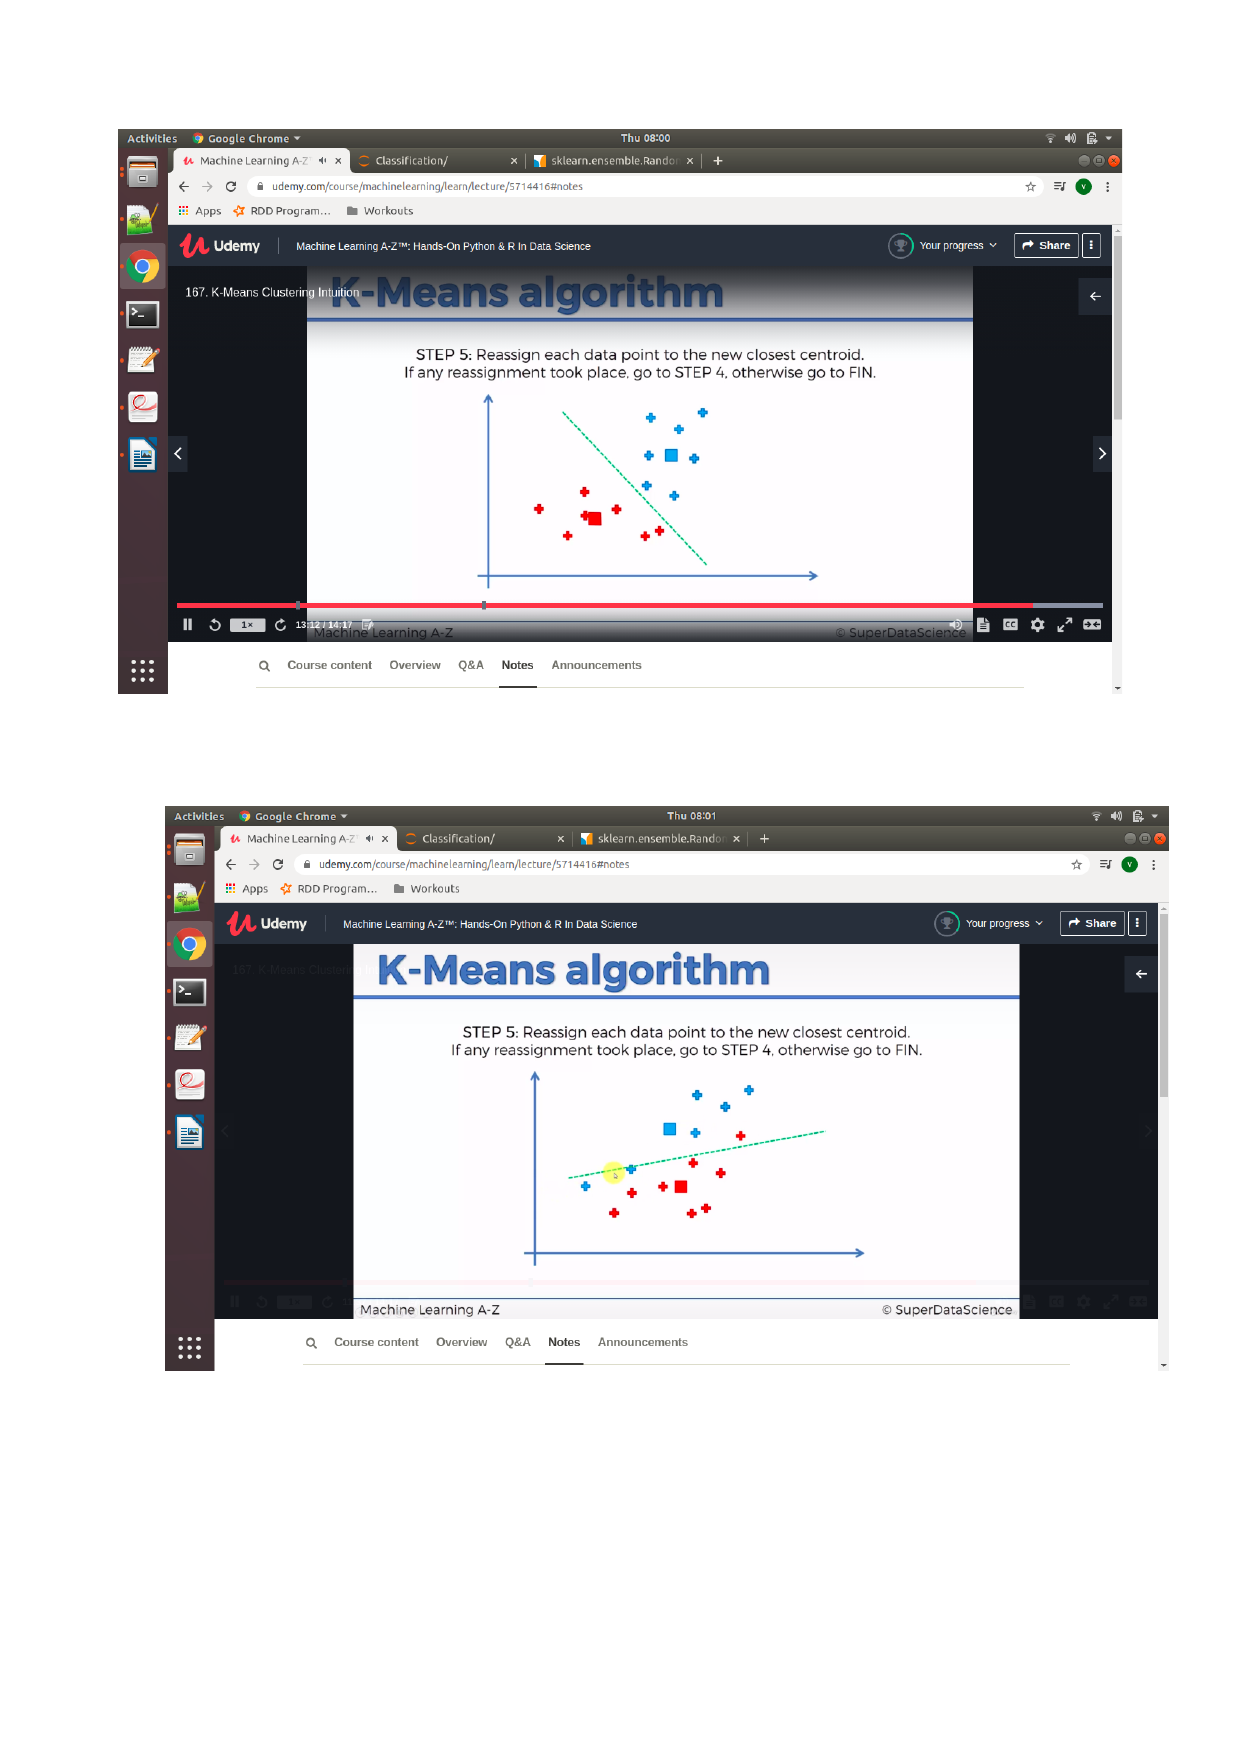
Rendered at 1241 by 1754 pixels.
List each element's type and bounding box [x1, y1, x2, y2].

picture [118, 129, 1123, 694]
picture [165, 806, 1169, 1371]
